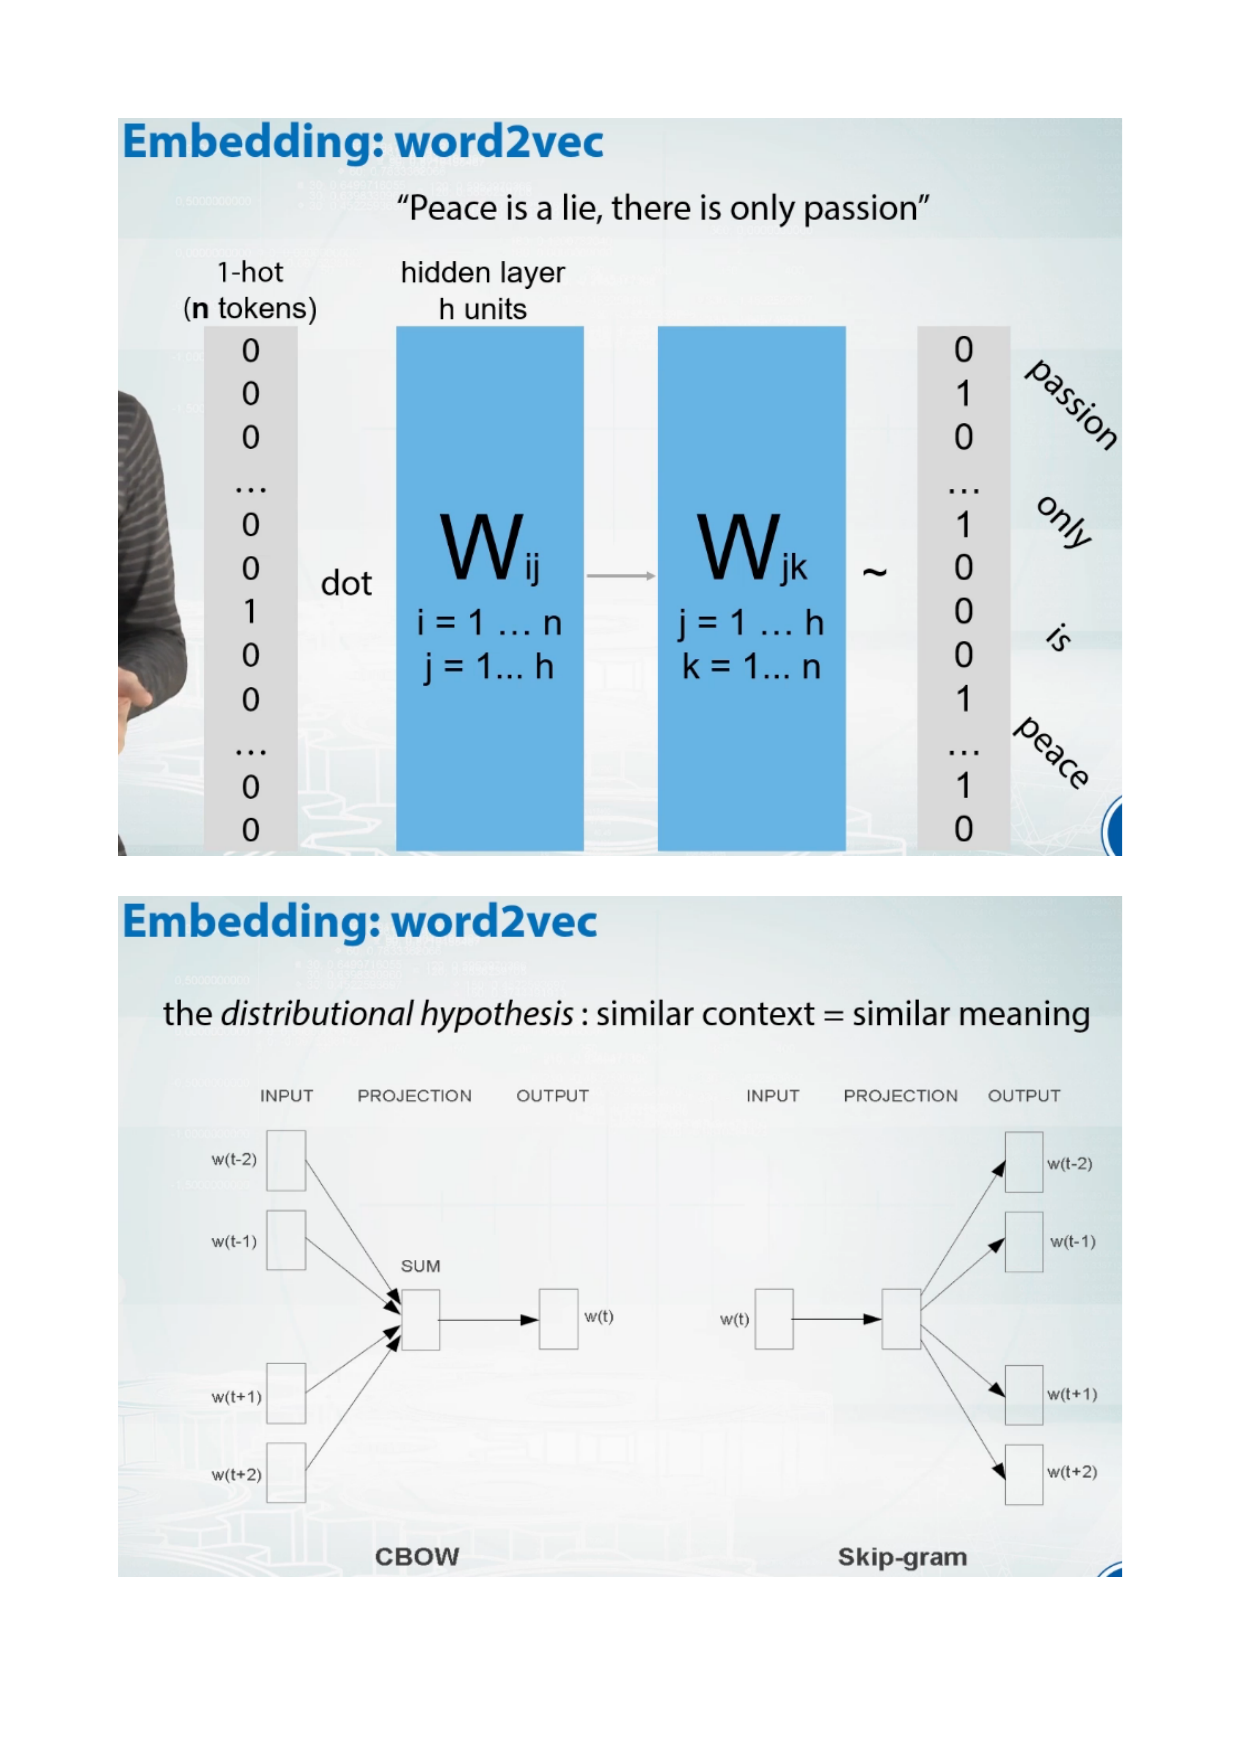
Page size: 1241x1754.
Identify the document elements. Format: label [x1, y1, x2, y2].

picture [118, 896, 1123, 1577]
picture [118, 118, 1123, 856]
